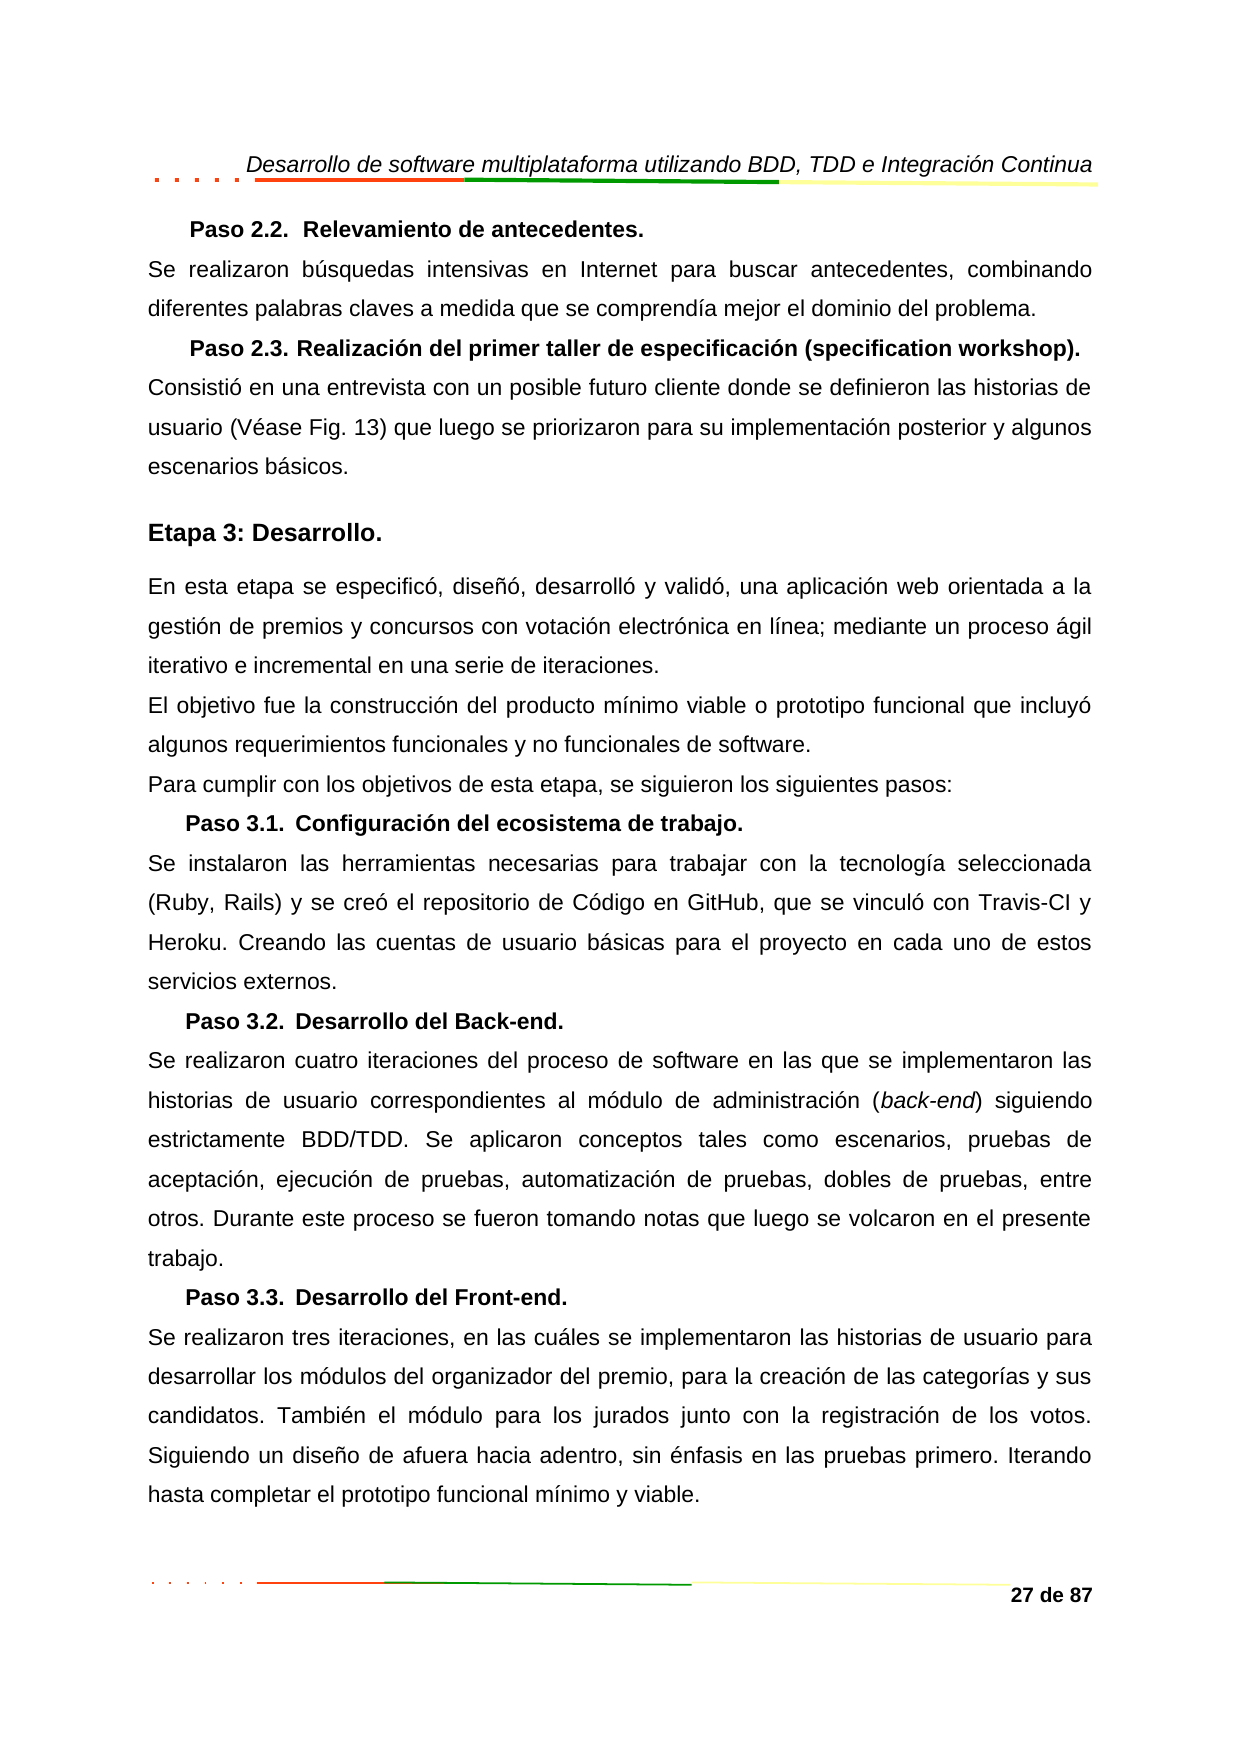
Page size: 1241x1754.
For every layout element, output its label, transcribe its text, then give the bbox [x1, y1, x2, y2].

text Se realizaron búsquedas intensivas en Internet para buscar antecedentes, combinando diferentes palabras claves a medida que se comprendía mejor el dominio del problema. [148, 256, 1093, 322]
text Para cumplir con los objetivos de esta etapa, se siguieron los siguientes pasos: [148, 771, 1093, 797]
text Se instalaron las herramientas necesarias para trabajar con la tecnología seleccionada (Ruby, Rails) y se creó el repositorio de Código en GitHub, que se vinculó con Travis-CI y Heroku. Creando las cuentas de usuario básicas para el proyecto en cada uno de estos servicios externos. [148, 850, 1093, 994]
subtitle Etapa 3: Desarrollo. [148, 518, 1093, 546]
list Desarrollo del Front-end. [185, 1284, 1093, 1310]
text Se realizaron cuatro iteraciones del proceso de software en las que se implementaron las historias de usuario correspondientes al módulo de administración (back-end) siguiendo estrictamente BDD/TDD. Se aplicaron conceptos tales como escenarios, pruebas de aceptación, ejecución de pruebas, automatización de pruebas, dobles de pruebas, entre otros. Durante este proceso se fueron tomando notas que luego se volcaron en el presente trabajo. [148, 1047, 1093, 1271]
list Configuración del ecosistema de trabajo. [185, 810, 1093, 837]
list Realización del primer taller de especificación (specification workshop). [183, 335, 1093, 361]
list Relevamiento de antecedentes. [183, 216, 1093, 243]
text El objetivo fue la construcción del producto mínimo viable o prototipo funcional que incluyó algunos requerimientos funcionales y no funcionales de software. [148, 692, 1093, 758]
text Consistió en una entrevista con un posible futuro cliente donde se definieron las historias de usuario (Véase Fig. 13) que luego se priorizaron para su implementación posterior y algunos escenarios básicos. [148, 374, 1093, 479]
text Se realizaron tres iteraciones, en las cuáles se implementaron las historias de usuario para desarrollar los módulos del organizador del premio, para la creación de las categorías y sus candidatos. También el módulo para los jurados junto con la registración de los votos. Siguiendo un diseño de afuera hacia adentro, sin énfasis en las pruebas primero. Iterando hasta completar el prototipo funcional mínimo y viable. [148, 1323, 1093, 1508]
text En esta etapa se especificó, diseñó, desarrolló y validó, una aplicación web orientada a la gestión de premios y concursos con votación electrónica en línea; mediante un proceso ágil iterativo e incremental en una serie de iteraciones. [148, 573, 1093, 679]
list Desarrollo del Back-end. [185, 1008, 1093, 1034]
